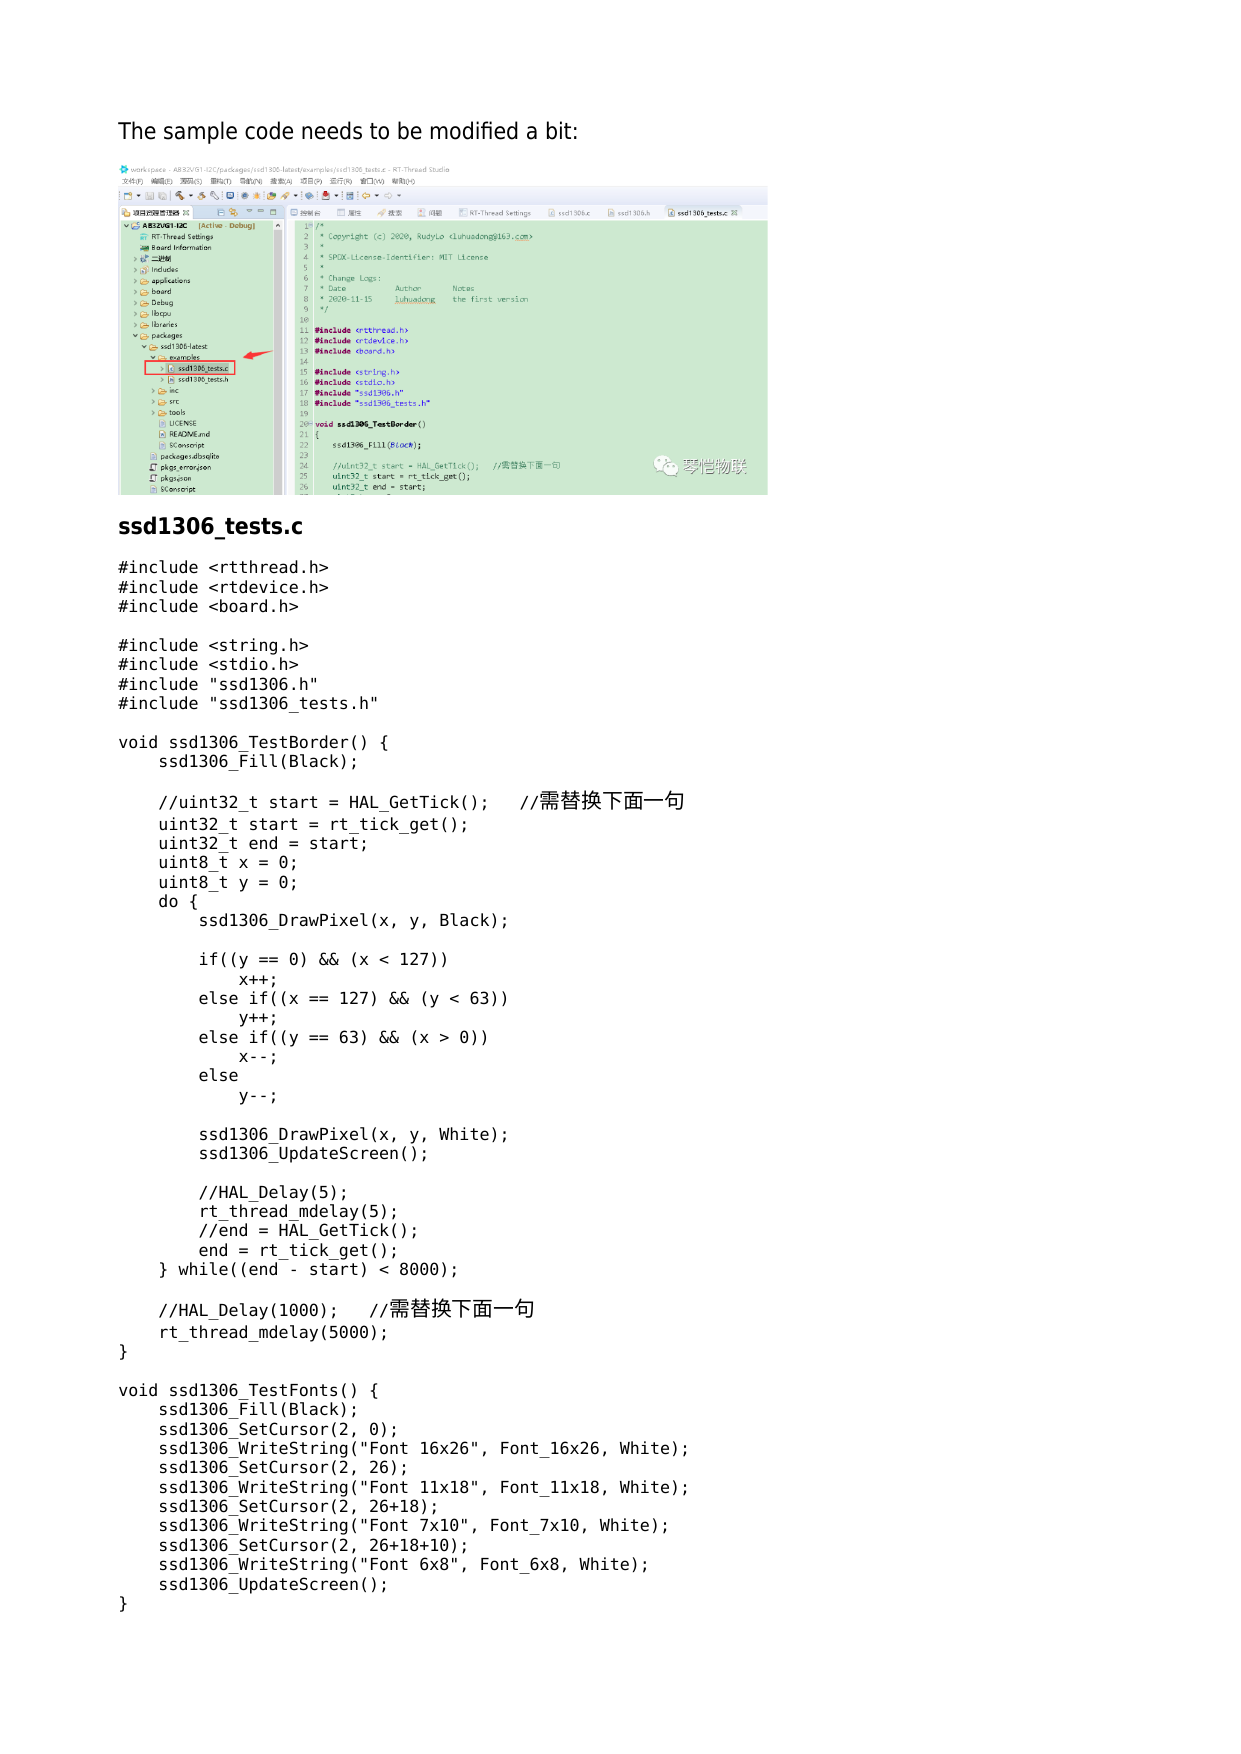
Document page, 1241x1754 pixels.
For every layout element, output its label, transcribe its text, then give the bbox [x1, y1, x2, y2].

text ssd1306_WriteString("Font 16x26", Font_16x26, White); [118, 1439, 1122, 1458]
text ssd1306_SetCursor(2, 26+18); [118, 1497, 1122, 1516]
text ssd1306_SetCursor(2, 0); [118, 1419, 1122, 1439]
text ssd1306_WriteString("Font 7x10", Font_7x10, White); [118, 1516, 1122, 1536]
text ssd1306_DrawPixel(x, y, White); [118, 1124, 1122, 1144]
text do { [118, 892, 1122, 911]
text else [118, 1066, 1122, 1086]
text ssd1306_WriteString("Font 11x18", Font_11x18, White); [118, 1477, 1122, 1497]
text ssd1306_DrawPixel(x, y, Black); [118, 911, 1122, 931]
text ssd1306_SetCursor(2, 26+18+10); [118, 1536, 1122, 1555]
text y++; [118, 1008, 1122, 1028]
text //HAL_Delay(1000); //需替换下面一句 [118, 1299, 1122, 1322]
text ssd1306_Fill(Black); [118, 1400, 1122, 1419]
text #include <rtdevice.h> [118, 578, 1122, 597]
text else if((y == 63) && (x > 0)) [118, 1028, 1122, 1047]
text ssd1306_tests.c [118, 513, 1122, 540]
text x--; [118, 1047, 1122, 1066]
text uint8_t y = 0; [118, 873, 1122, 892]
text uint8_t x = 0; [118, 853, 1122, 873]
text #include "ssd1306_tests.h" [118, 694, 1122, 713]
text if((y == 0) && (x < 127)) [118, 950, 1122, 969]
picture [118, 163, 768, 495]
text //uint32_t start = HAL_GetTick(); //需替换下面一句 [118, 791, 1122, 814]
text uint32_t end = start; [118, 834, 1122, 853]
text rt_thread_mdelay(5); [118, 1202, 1122, 1221]
text end = rt_tick_get(); [118, 1241, 1122, 1260]
text ssd1306_UpdateScreen(); [118, 1574, 1122, 1594]
text #include <board.h> [118, 597, 1122, 616]
text void ssd1306_TestFonts() { [118, 1381, 1122, 1400]
text //HAL_Delay(5); [118, 1183, 1122, 1202]
text ssd1306_SetCursor(2, 26); [118, 1458, 1122, 1477]
text } [118, 1594, 1122, 1613]
text x++; [118, 969, 1122, 989]
text #include "ssd1306.h" [118, 674, 1122, 694]
text void ssd1306_TestBorder() { [118, 733, 1122, 752]
text rt_thread_mdelay(5000); [118, 1322, 1122, 1342]
text ssd1306_WriteString("Font 6x8", Font_6x8, White); [118, 1555, 1122, 1574]
text #include <string.h> [118, 636, 1122, 655]
text #include <stdio.h> [118, 655, 1122, 674]
text ssd1306_Fill(Black); [118, 752, 1122, 771]
text } [118, 1342, 1122, 1361]
text ssd1306_UpdateScreen(); [118, 1144, 1122, 1163]
text } while((end - start) < 8000); [118, 1260, 1122, 1279]
text #include <rtthread.h> [118, 558, 1122, 578]
text y--; [118, 1086, 1122, 1105]
text The sample code needs to be modified a bit: [118, 118, 1122, 145]
text uint32_t start = rt_tick_get(); [118, 814, 1122, 834]
text else if((x == 127) && (y < 63)) [118, 989, 1122, 1008]
text //end = HAL_GetTick(); [118, 1221, 1122, 1241]
